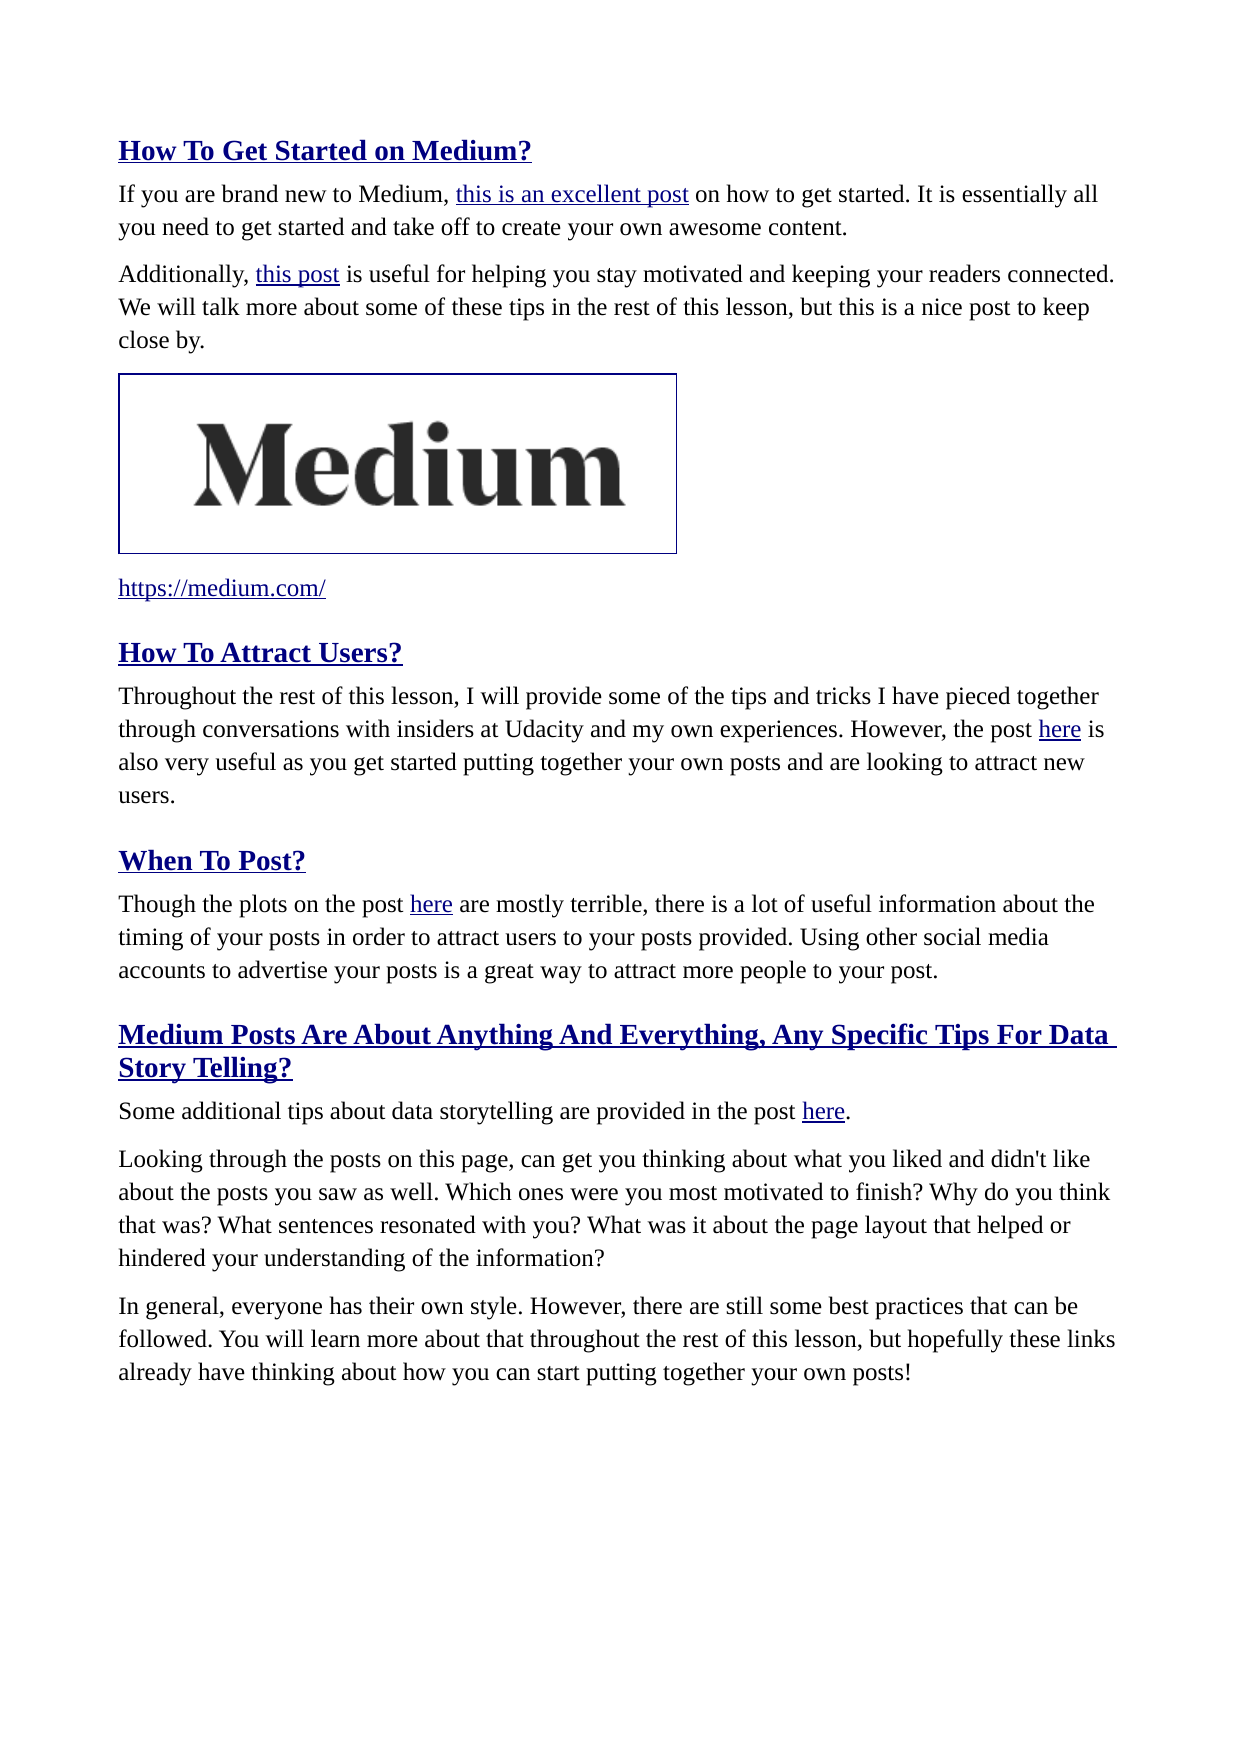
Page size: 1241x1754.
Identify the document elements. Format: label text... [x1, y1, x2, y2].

text In general, everyone has their own style. However, there are still some best practices that can be followed. You will learn more about that throughout the rest of this lesson, but hopefully these links already have thinking about how you can start putting together your own posts! [118, 1291, 1122, 1386]
subtitle Medium Posts Are About Anything And Everything, Any Specific Tips For Data Story Telling? [118, 1017, 1122, 1084]
subtitle How To Attract Users? [118, 635, 1122, 669]
subtitle When To Post? [118, 843, 1122, 876]
text Throughout the rest of this lesson, I will provide some of the tips and tricks I have pieced together through conversations with insiders at Udacity and my own experiences. However, the post here is also very useful as you get started putting together your own posts and are looking to attract new users. [118, 681, 1122, 809]
text Looking through the posts on this page, can get you thinking about what you liked and didn't like about the posts you saw as well. Which ones were you most motivated to finish? Why do you think that was? What sentences resonated with you? What was it about the page layout that helped or hindered your understanding of the information? [118, 1144, 1122, 1272]
text Though the plots on the post here are mostly terrible, there is a lot of useful information about the timing of your posts in order to attract users to your posts provided. Using other social media accounts to advertise your posts is a great way to attract more people to your post. [118, 889, 1122, 983]
text If you are brand new to Medium, this is an excellent post on how to get started. It is essentially all you need to get started and take off to create your own awesome content. [118, 179, 1122, 241]
text Some additional tips about data storytelling are provided in the post here. [118, 1096, 1122, 1125]
subtitle How To Get Started on Medium? [118, 133, 1122, 166]
text https://medium.com/ [118, 573, 1122, 602]
picture [120, 375, 676, 553]
text Additionally, this post is useful for helping you stay motivated and keeping your readers connected. We will talk more about some of these tips in the rest of this lesson, but this is a nice post to keep close by. [118, 259, 1122, 354]
